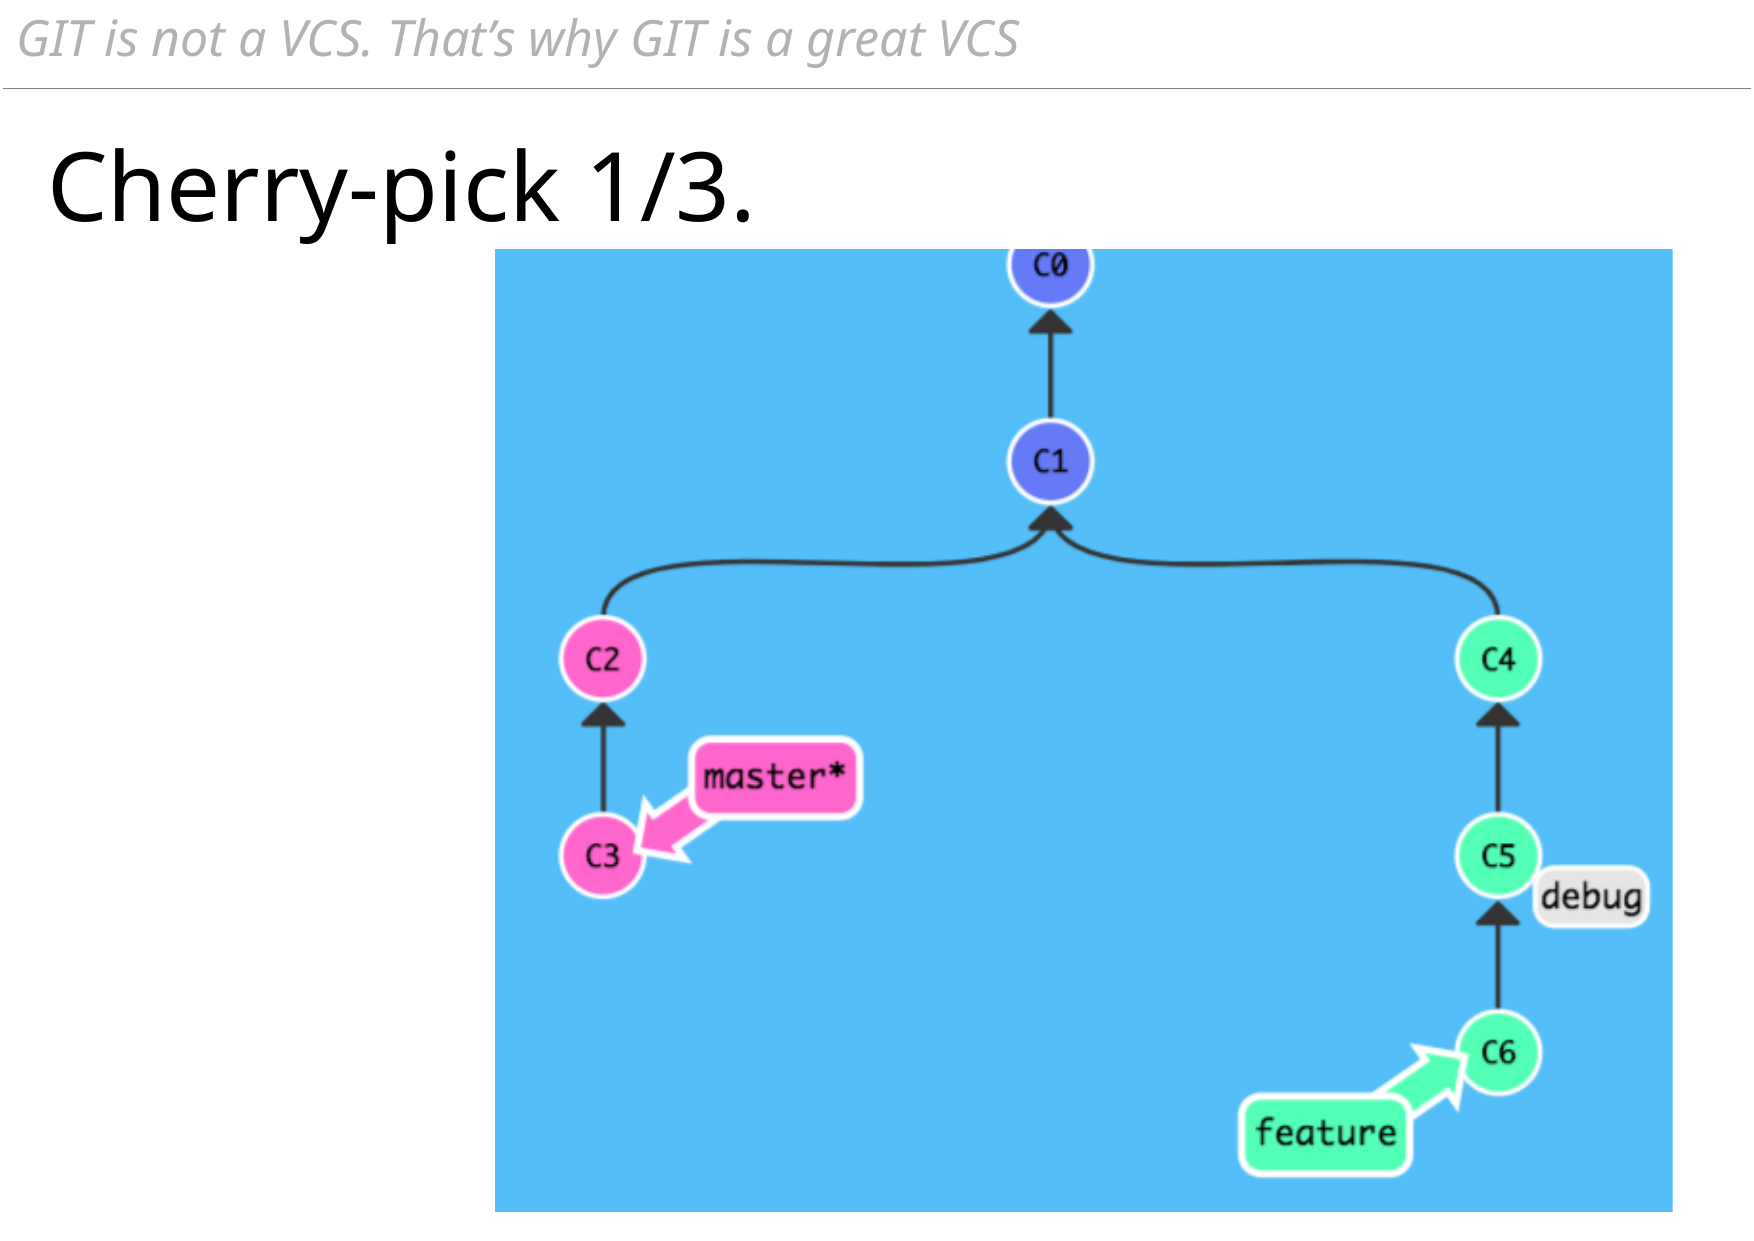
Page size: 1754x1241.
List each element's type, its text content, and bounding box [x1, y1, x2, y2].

text Cherry-pick 1/3. [3, 118, 1751, 249]
picture [495, 249, 1673, 1212]
